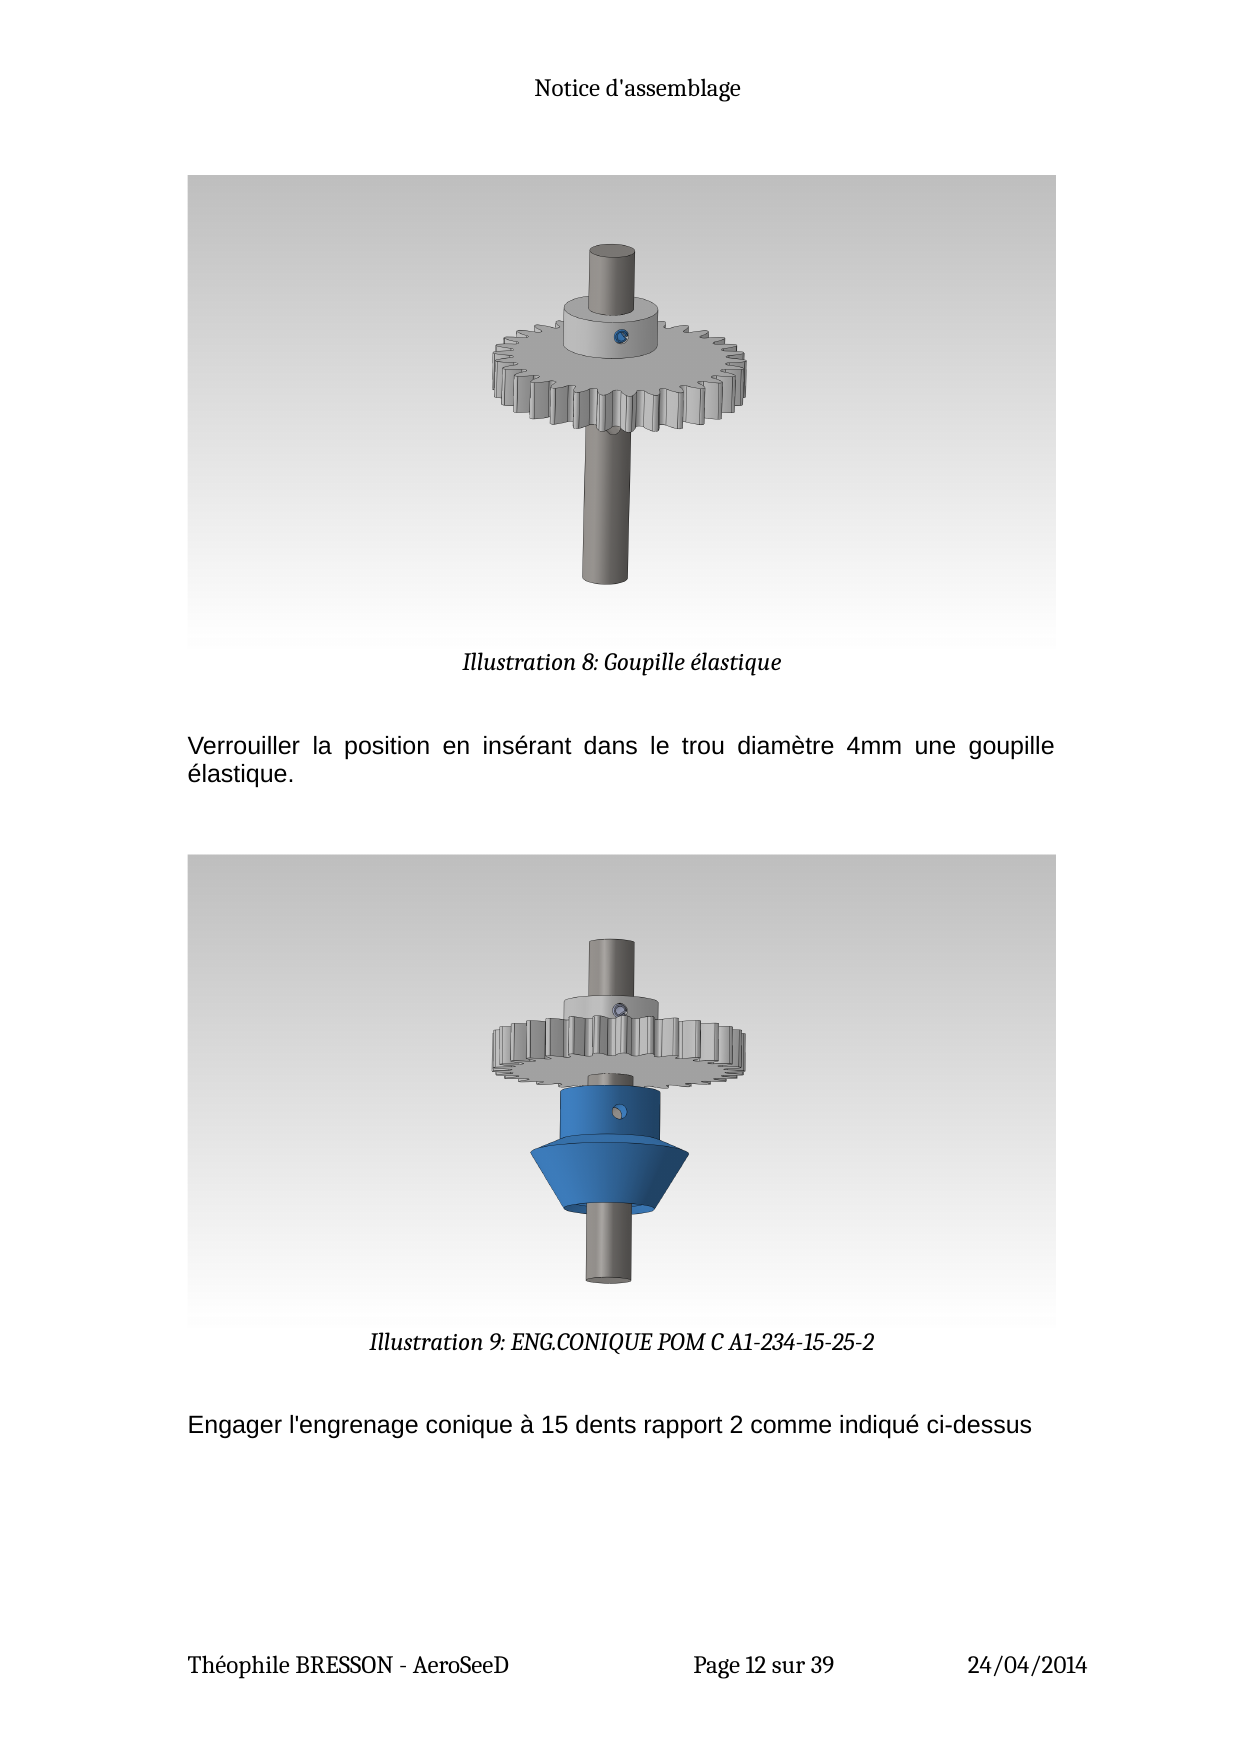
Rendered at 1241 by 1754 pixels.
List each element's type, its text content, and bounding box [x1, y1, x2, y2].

picture [187, 175, 1056, 649]
text Illustration 9: ENG.CONIQUE POM C A1-234-15-25-2 [187, 1328, 1056, 1356]
text Verrouiller la position en insérant dans le trou diamètre 4mm une goupille élastique. [187, 731, 1056, 788]
picture [187, 854, 1056, 1328]
text Illustration 8: Goupille élastique [187, 649, 1056, 677]
text Engager l'engrenage conique à 15 dents rapport 2 comme indiqué ci-dessus [187, 1410, 1056, 1439]
